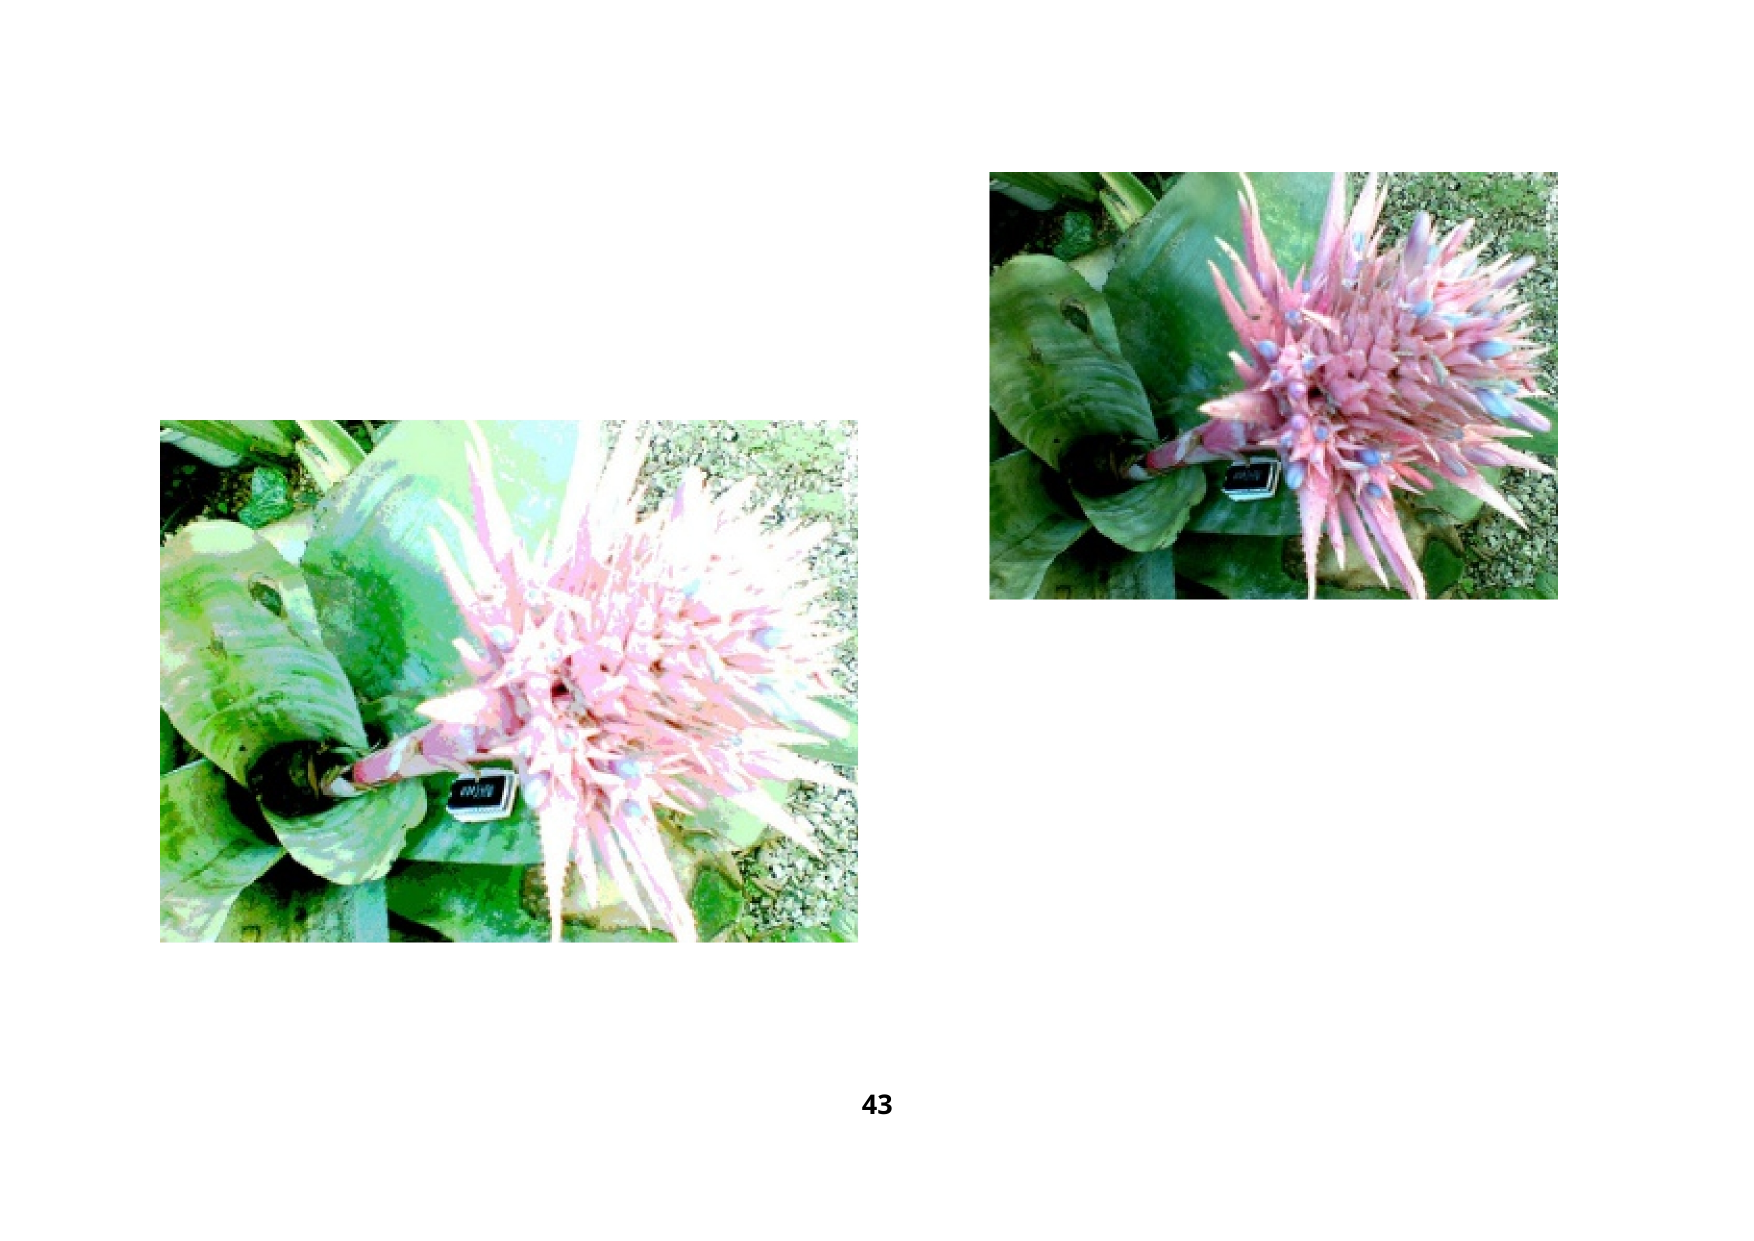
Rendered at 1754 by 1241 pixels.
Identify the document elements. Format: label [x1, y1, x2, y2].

picture [160, 172, 1558, 943]
